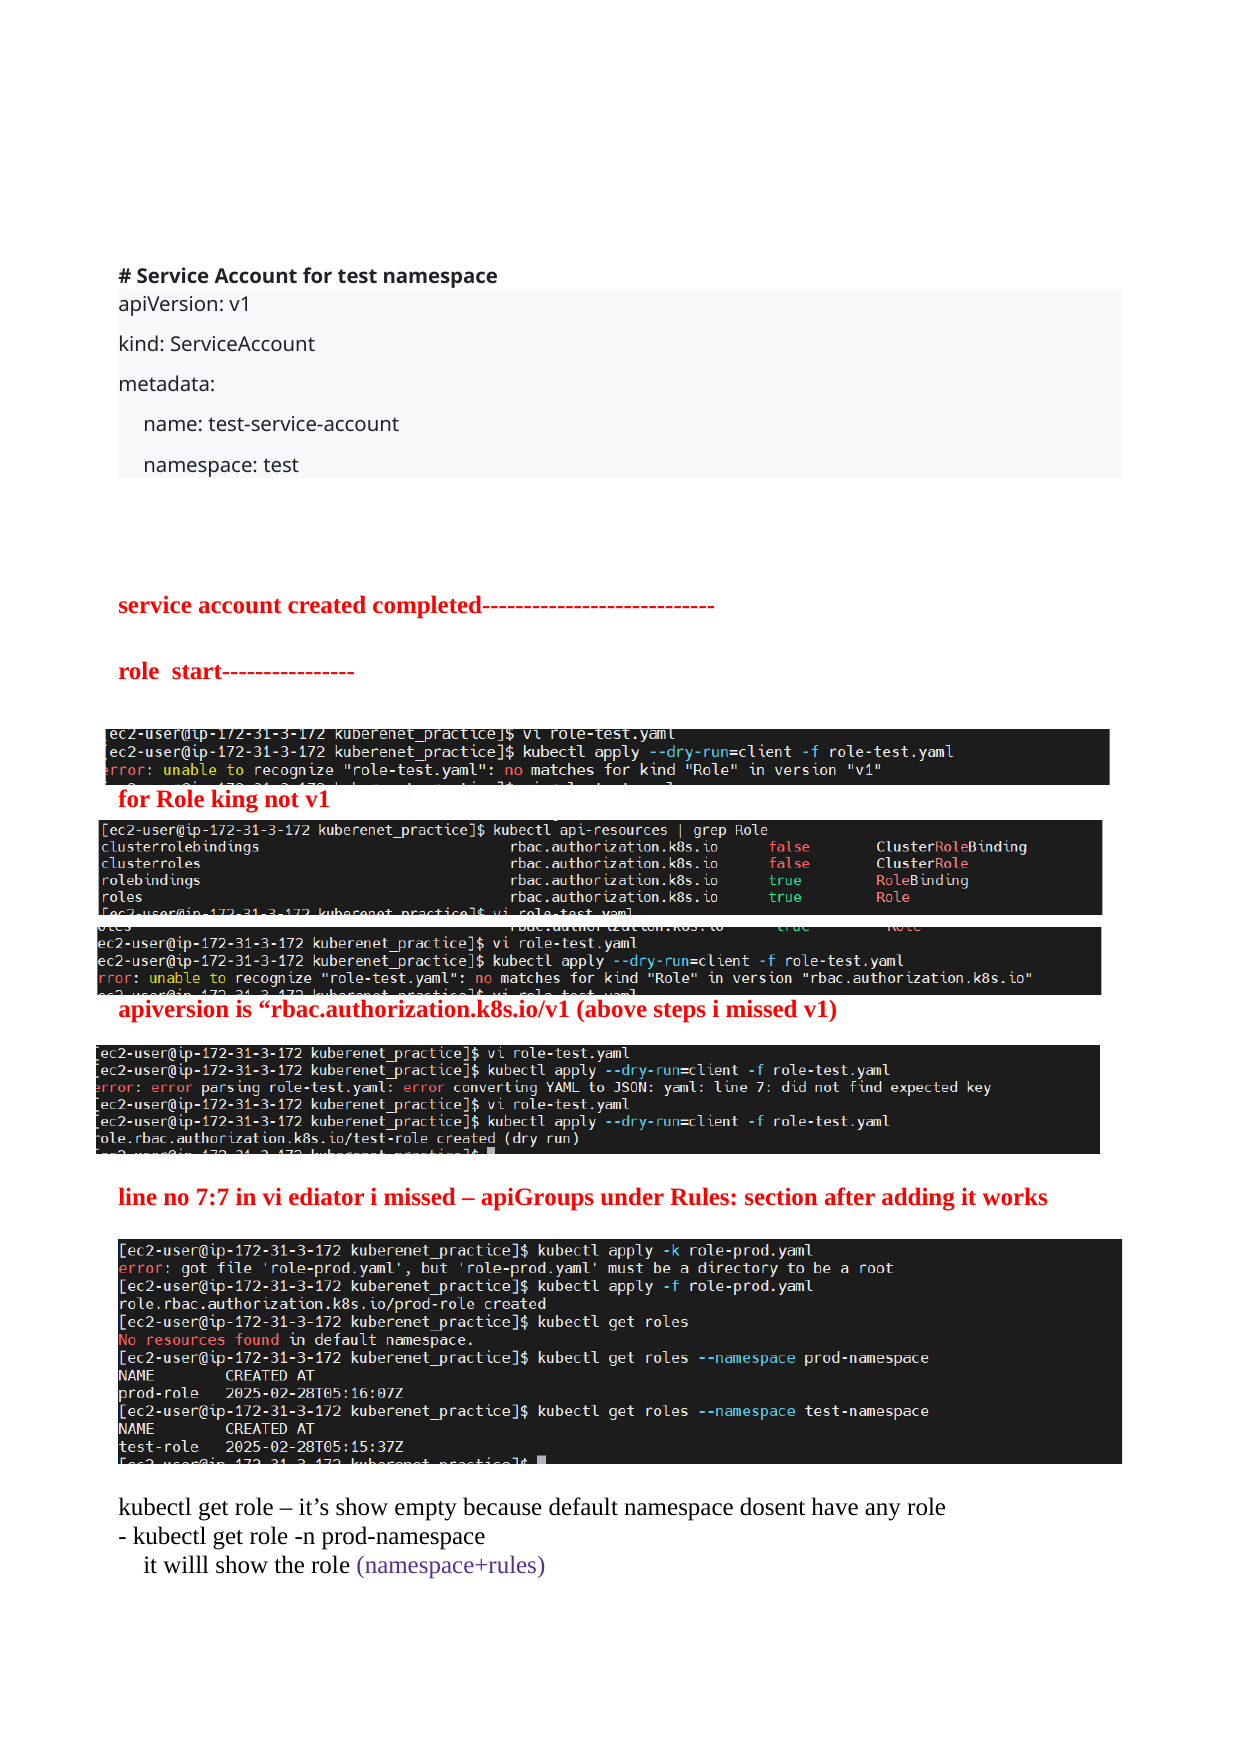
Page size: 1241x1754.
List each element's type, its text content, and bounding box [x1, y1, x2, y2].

picture [105, 729, 1110, 785]
text # Service Account for test namespace [118, 262, 1122, 289]
text line no 7:7 in vi ediator i missed – apiGroups under Rules: section after adding it works [118, 1182, 1122, 1239]
text namespace: test [118, 451, 1122, 478]
text name: test-service-account [118, 410, 1122, 438]
text kind: ServiceAccount [118, 330, 1122, 357]
text service account created completed---------------------------- role start---------------- [118, 491, 1122, 718]
text apiVersion: v1 [118, 289, 1122, 317]
text metadata: [118, 370, 1122, 397]
picture [98, 820, 1103, 915]
text for Role king not v1 apiversion is “rbac.authorization.k8s.io/v1 (above steps i missed v1) [118, 737, 1122, 1182]
picture [96, 1045, 1100, 1154]
picture [118, 1239, 1123, 1464]
picture [97, 927, 1102, 995]
text kubectl get role – it’s show empty because default namespace dosent have any role - kubectl get role -n prod-namespace it willl show the role (namespace+rules) [118, 1492, 1122, 1579]
